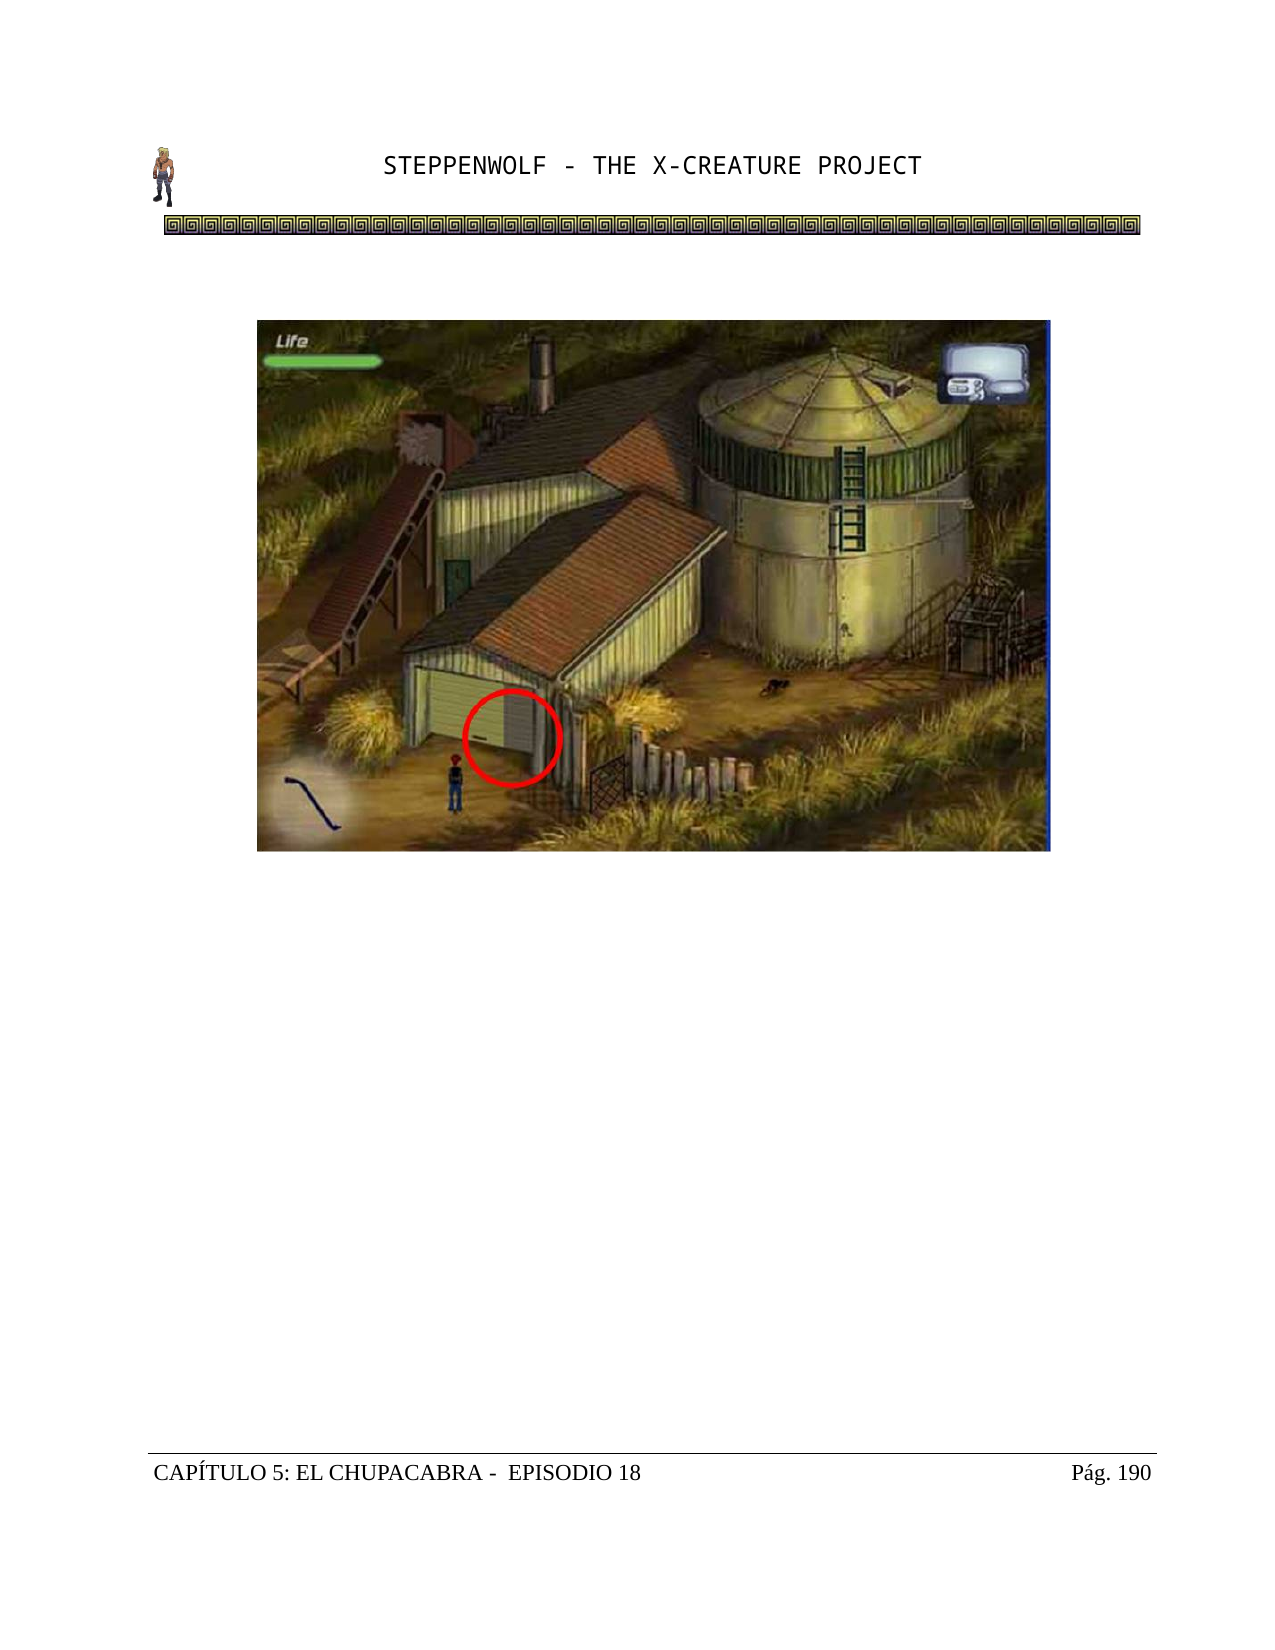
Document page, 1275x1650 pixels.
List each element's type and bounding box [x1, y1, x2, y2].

picture [164, 215, 1141, 235]
picture [147, 147, 181, 207]
picture [256, 319, 1051, 852]
